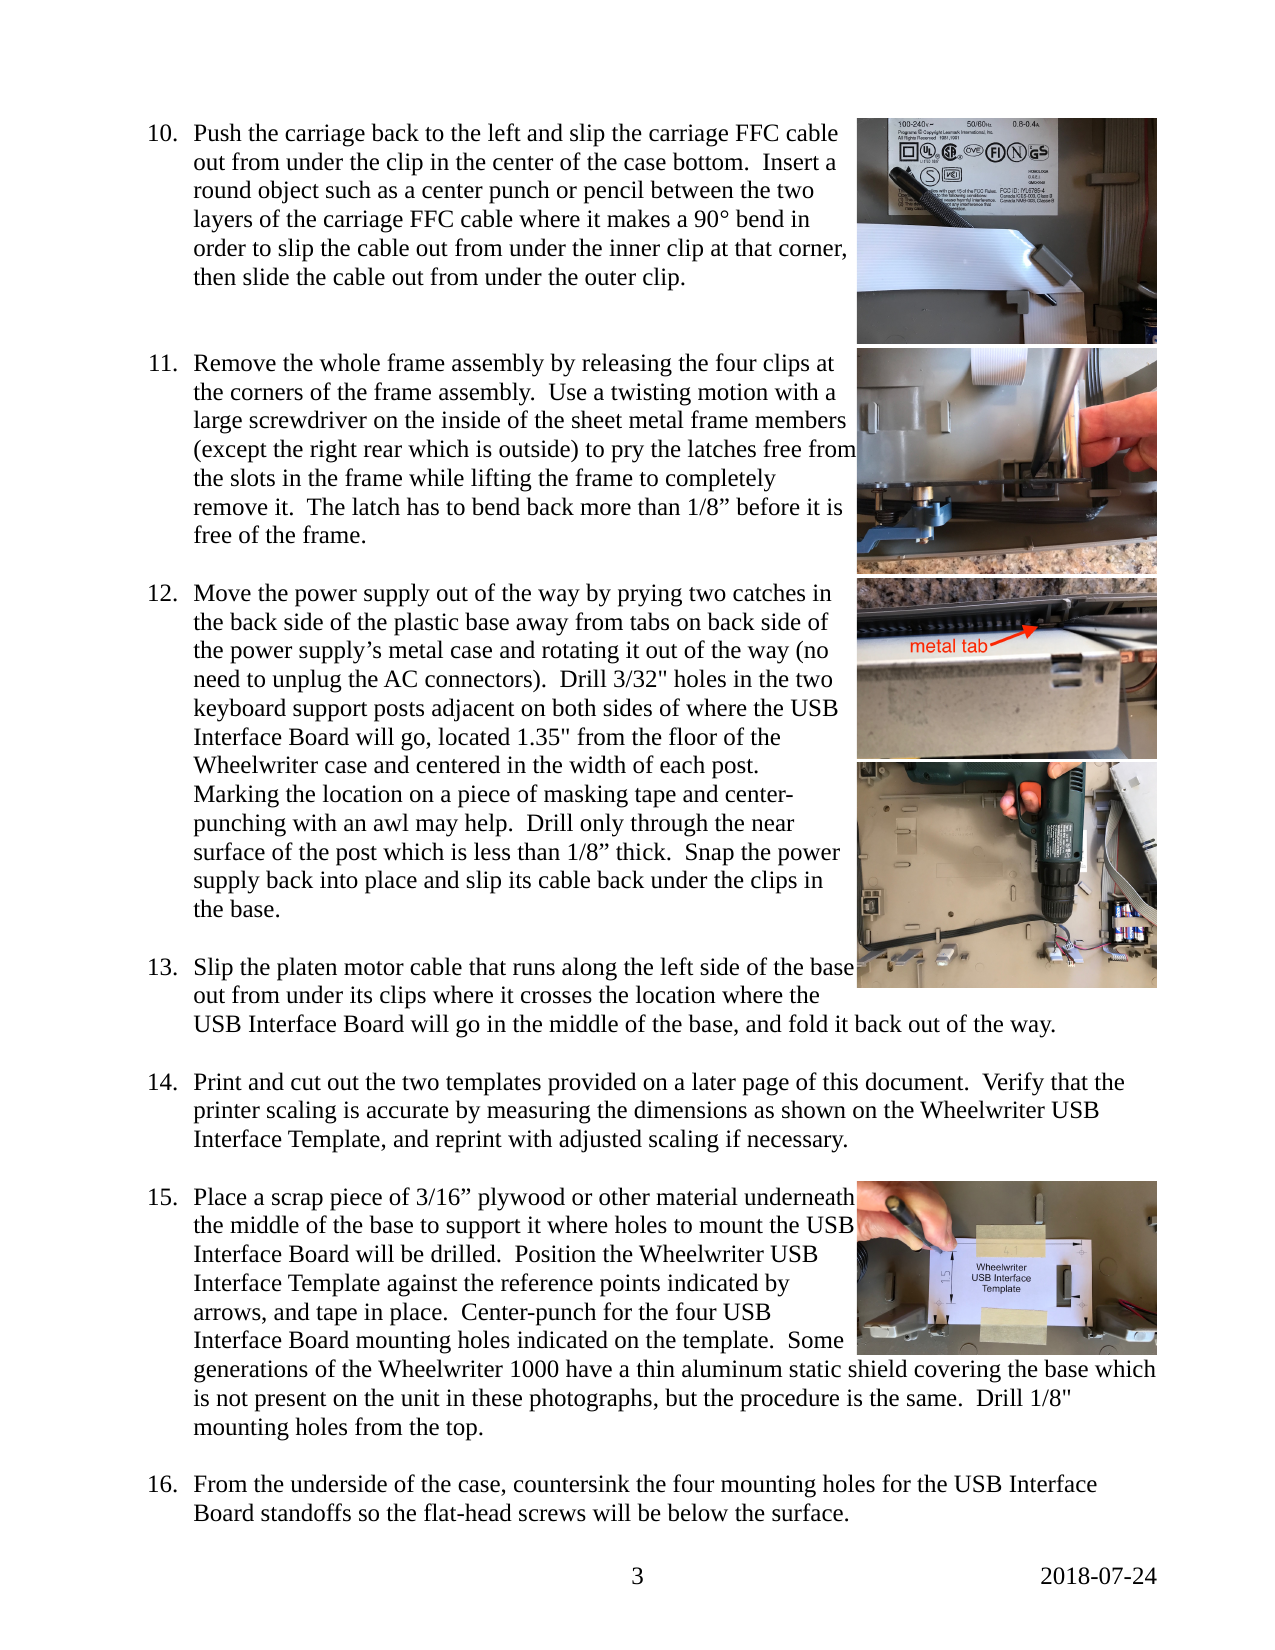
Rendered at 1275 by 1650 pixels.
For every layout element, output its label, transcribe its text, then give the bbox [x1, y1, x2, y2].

list Move the power supply out of the way by prying two catches in the back side of the plastic base away from tabs on back side of the power supply’s metal case and rotating it out of the way (no need to unplug the AC connectors). Drill 3/32" holes in the two keyboard support posts adjacent on both sides of where the USB Interface Board will go, located 1.35" from the floor of the Wheelwriter case and centered in the width of each post. Marking the location on a piece of masking tape and center-punching with an awl may help. Drill only through the near surface of the post which is less than 1/8” thick. Snap the power supply back into place and slip its cable back under the clips in the base. [178, 578, 1157, 952]
list Push the carriage back to the left and slip the carriage FFC cable out from under the clip in the center of the case bottom. Insert a round object such as a center punch or pencil between the two layers of the carriage FFC cable where it makes a 90° bend in order to slip the cable out from under the inner clip at that corner, then slide the cable out from under the outer clip. [178, 118, 1157, 348]
picture [856, 578, 1157, 759]
list Remove the whole frame assembly by releasing the four clips at the corners of the frame assembly. Use a twisting motion with a large screwdriver on the inside of the sheet metal frame members (except the right rear which is outside) to pry the latches free from the slots in the frame while lifting the frame to completely remove it. The latch has to bend back more than 1/8” before it is free of the frame. [178, 348, 1157, 578]
picture [856, 762, 1157, 988]
list From the underside of the case, countersink the four mounting holes for the USB Interface Board standoffs so the flat-head screws will be below the surface. [178, 1469, 1157, 1527]
picture [856, 118, 1157, 344]
list Slip the platen motor cable that runs along the left side of the base out from under its clips where it crosses the location where the USB Interface Board will go in the middle of the base, and fold it back out of the way. [178, 952, 1157, 1067]
list Place a scrap piece of 3/16” plywood or other material underneath the middle of the base to support it where holes to mount the USB Interface Board will be drilled. Position the Wheelwriter USB Interface Template against the reference points indicated by arrows, and tape in place. Center-punch for the four USB Interface Board mounting holes indicated on the template. Some generations of the Wheelwriter 1000 have a thin aluminum static shield covering the base which is not present on the unit in these photographs, but the procedure is the same. Drill 1/8" mounting holes from the top. [178, 1182, 1157, 1469]
list Print and cut out the two templates provided on a later page of this document. Verify that the printer scaling is accurate by measuring the dimensions as shown on the Wheelwriter USB Interface Template, and reprint with adjusted scaling if necessary. [178, 1067, 1157, 1182]
picture [856, 1181, 1157, 1355]
picture [856, 348, 1157, 574]
